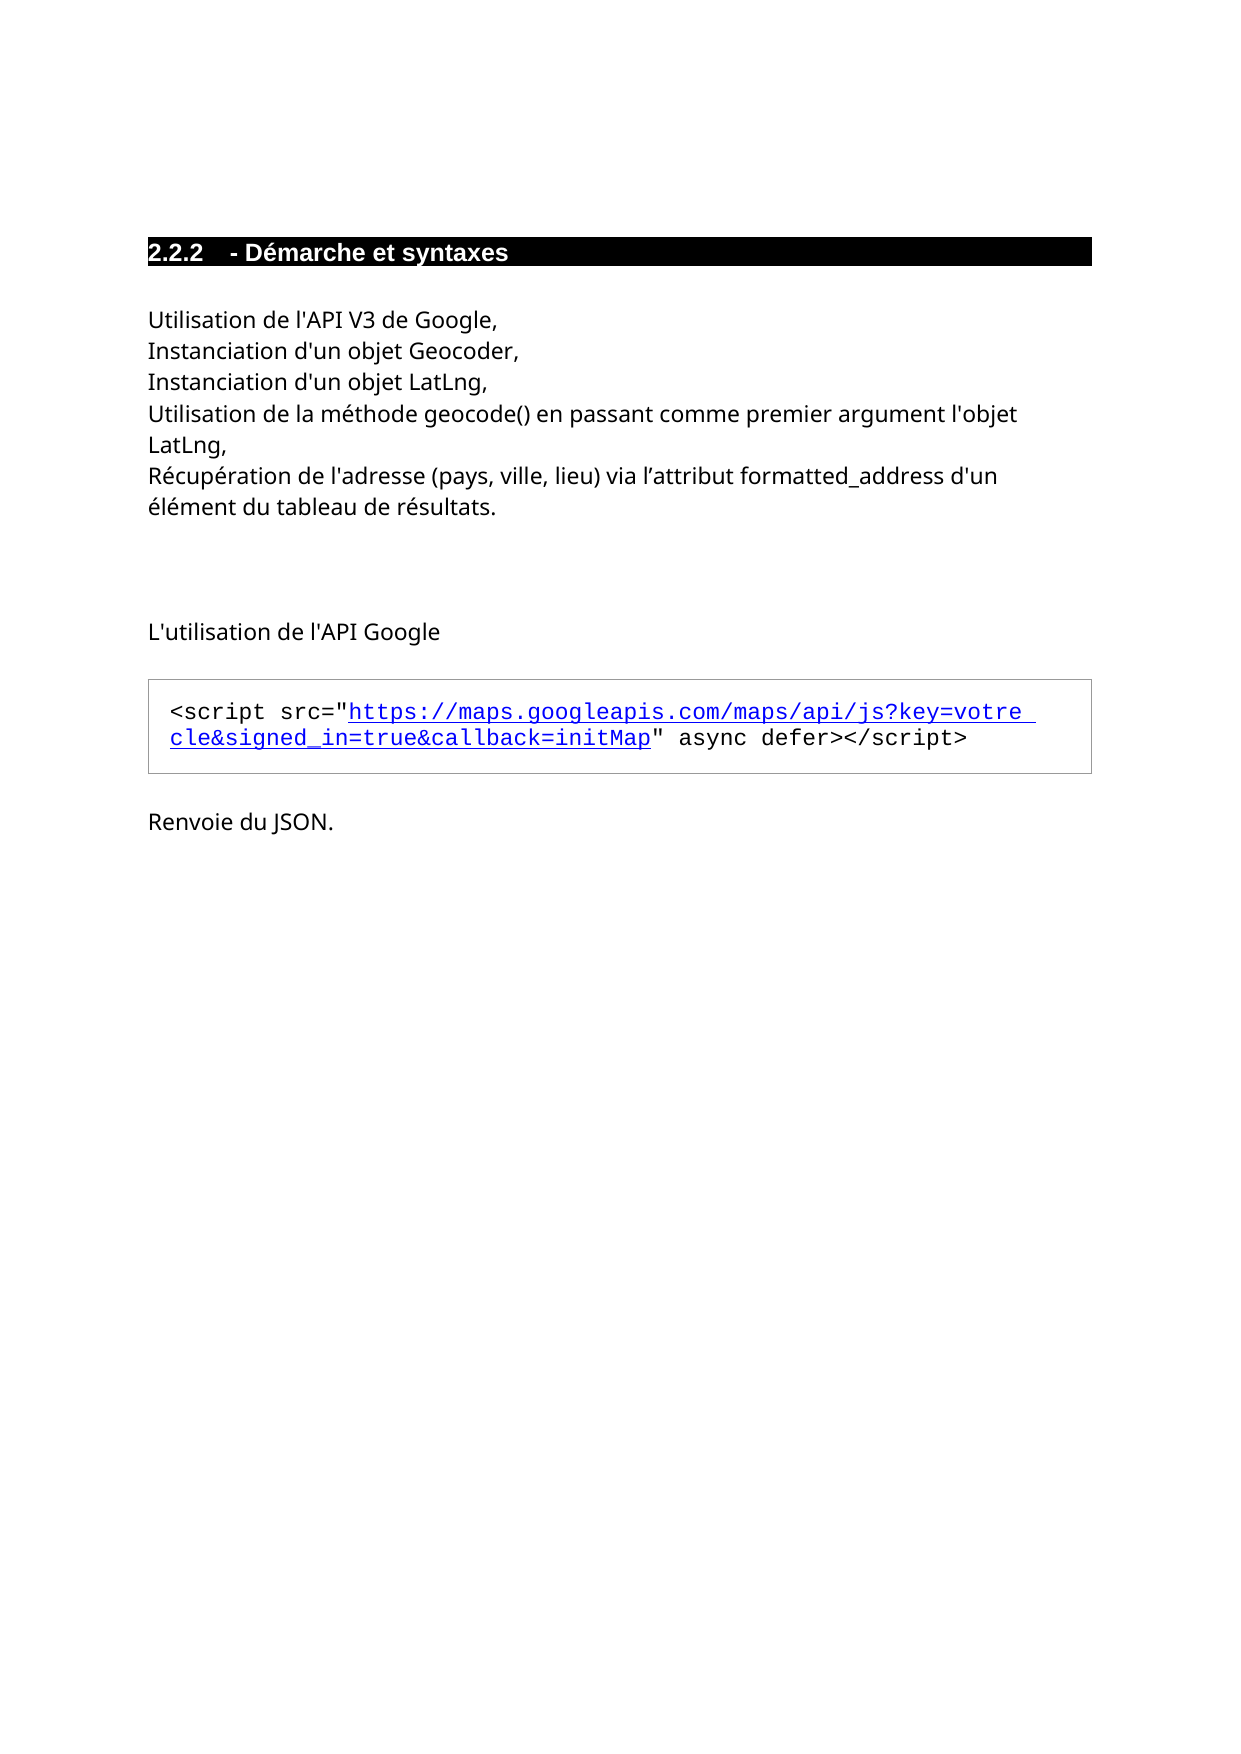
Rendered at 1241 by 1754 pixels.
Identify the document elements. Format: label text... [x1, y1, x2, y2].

text L'utilisation de l'API Google [148, 616, 1092, 647]
text Instanciation d'un objet Geocoder, [148, 335, 1092, 366]
text <script src="https://maps.googleapis.com/maps/api/js?key=votre cle&signed_in=true&callback=initMap" async defer></script> [149, 680, 1091, 773]
text Utilisation de l'API V3 de Google, [148, 304, 1092, 335]
text Renvoie du JSON. [148, 806, 1092, 837]
text Utilisation de la méthode geocode() en passant comme premier argument l'objet LatLng, [148, 397, 1092, 460]
text Récupération de l'adresse (pays, ville, lieu) via l’attribut formatted_address d'un élément du tableau de résultats. [148, 460, 1092, 522]
subtitle - Démarche et syntaxes [148, 237, 1092, 266]
text Instanciation d'un objet LatLng, [148, 366, 1092, 397]
